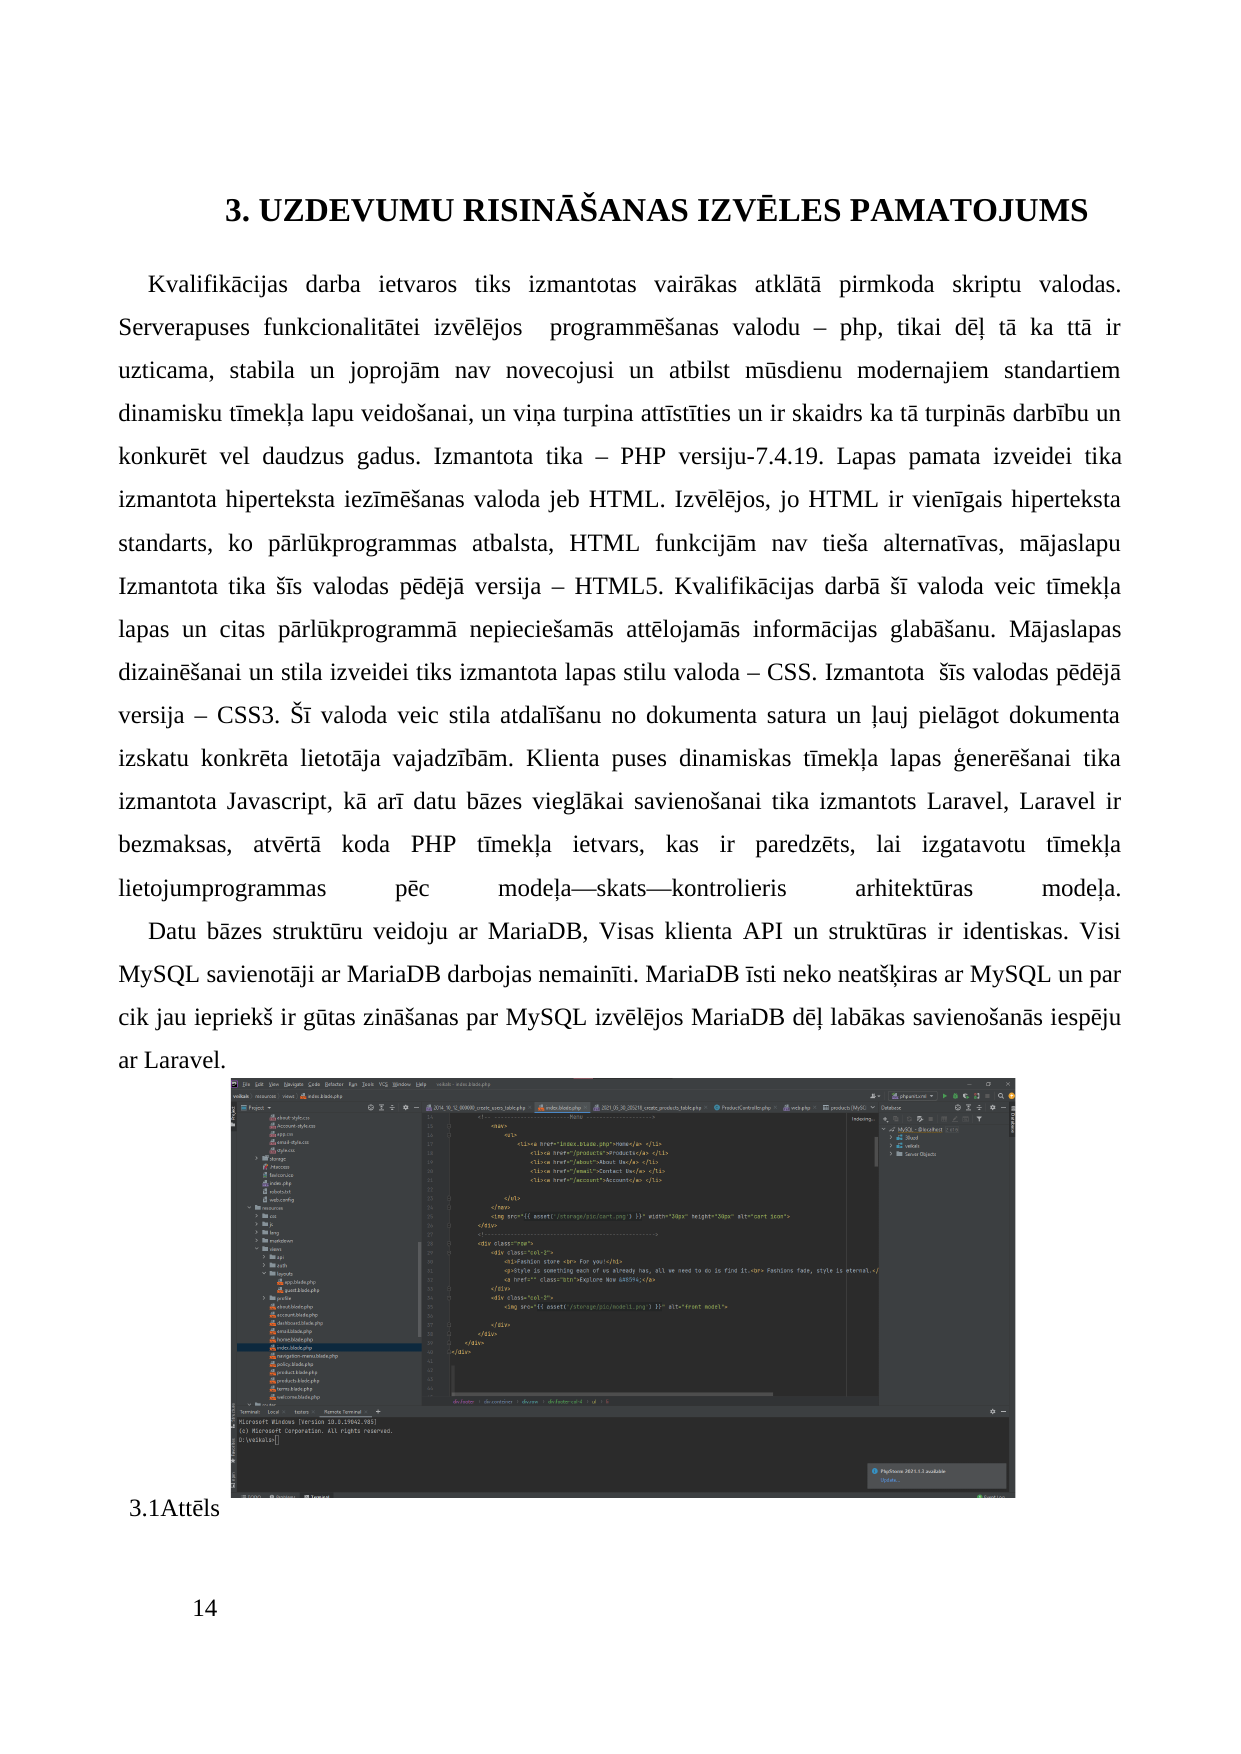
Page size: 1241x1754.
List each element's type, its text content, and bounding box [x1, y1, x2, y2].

text Kvalifikācijas darba ietvaros tiks izmantotas vairākas atklātā pirmkoda skriptu valodas. Serverapuses funkcionalitātei izvēlējos programmēšanas valodu – php, tikai dēļ tā ka ttā ir uzticama, stabila un joprojām nav novecojusi un atbilst mūsdienu modernajiem standartiem dinamisku tīmekļa lapu veidošanai, un viņa turpina attīstīties un ir skaidrs ka tā turpinās darbību un konkurēt vel daudzus gadus. Izmantota tika – PHP versiju-7.4.19. Lapas pamata izveidei tika izmantota hiperteksta iezīmēšanas valoda jeb HTML. Izvēlējos, jo HTML ir vienīgais hiperteksta standarts, ko pārlūkprogrammas atbalsta, HTML funkcijām nav tieša alternatīvas, mājaslapu Izmantota tika šīs valodas pēdējā versija – HTML5. Kvalifikācijas darbā šī valoda veic tīmekļa lapas un citas pārlūkprogrammā nepieciešamās attēlojamās informācijas glabāšanu. Mājaslapas dizainēšanai un stila izveidei tiks izmantota lapas stilu valoda – CSS. Izmantota šīs valodas pēdējā versija – CSS3. Šī valoda veic stila atdalīšanu no dokumenta satura un ļauj pielāgot dokumenta izskatu konkrēta lietotāja vajadzībām. Klienta puses dinamiskas tīmekļa lapas ģenerēšanai tika izmantota Javascript, kā arī datu bāzes vieglākai savienošanai tika izmantots Laravel, Laravel ir bezmaksas, atvērtā koda PHP tīmekļa ietvars, kas ir paredzēts, lai izgatavotu tīmekļa lietojumprogrammas pēc modeļa—skats—kontrolieris arhitektūras modeļa. Datu bāzes struktūru veidoju ar MariaDB, Visas klienta API un struktūras ir identiskas. Visi MySQL savienotāji ar MariaDB darbojas nemainīti. MariaDB īsti neko neatšķiras ar MySQL un par cik jau iepriekš ir gūtas zināšanas par MySQL izvēlējos MariaDB dēļ labākas savienošanās iespēju ar Laravel. [118, 269, 1122, 1074]
picture [230, 1078, 1016, 1498]
text 3.1Attēls [118, 1493, 1122, 1522]
text 3. UZDEVUMU RISINĀŠANAS IZVĒLES PAMATOJUMS [118, 191, 1122, 229]
